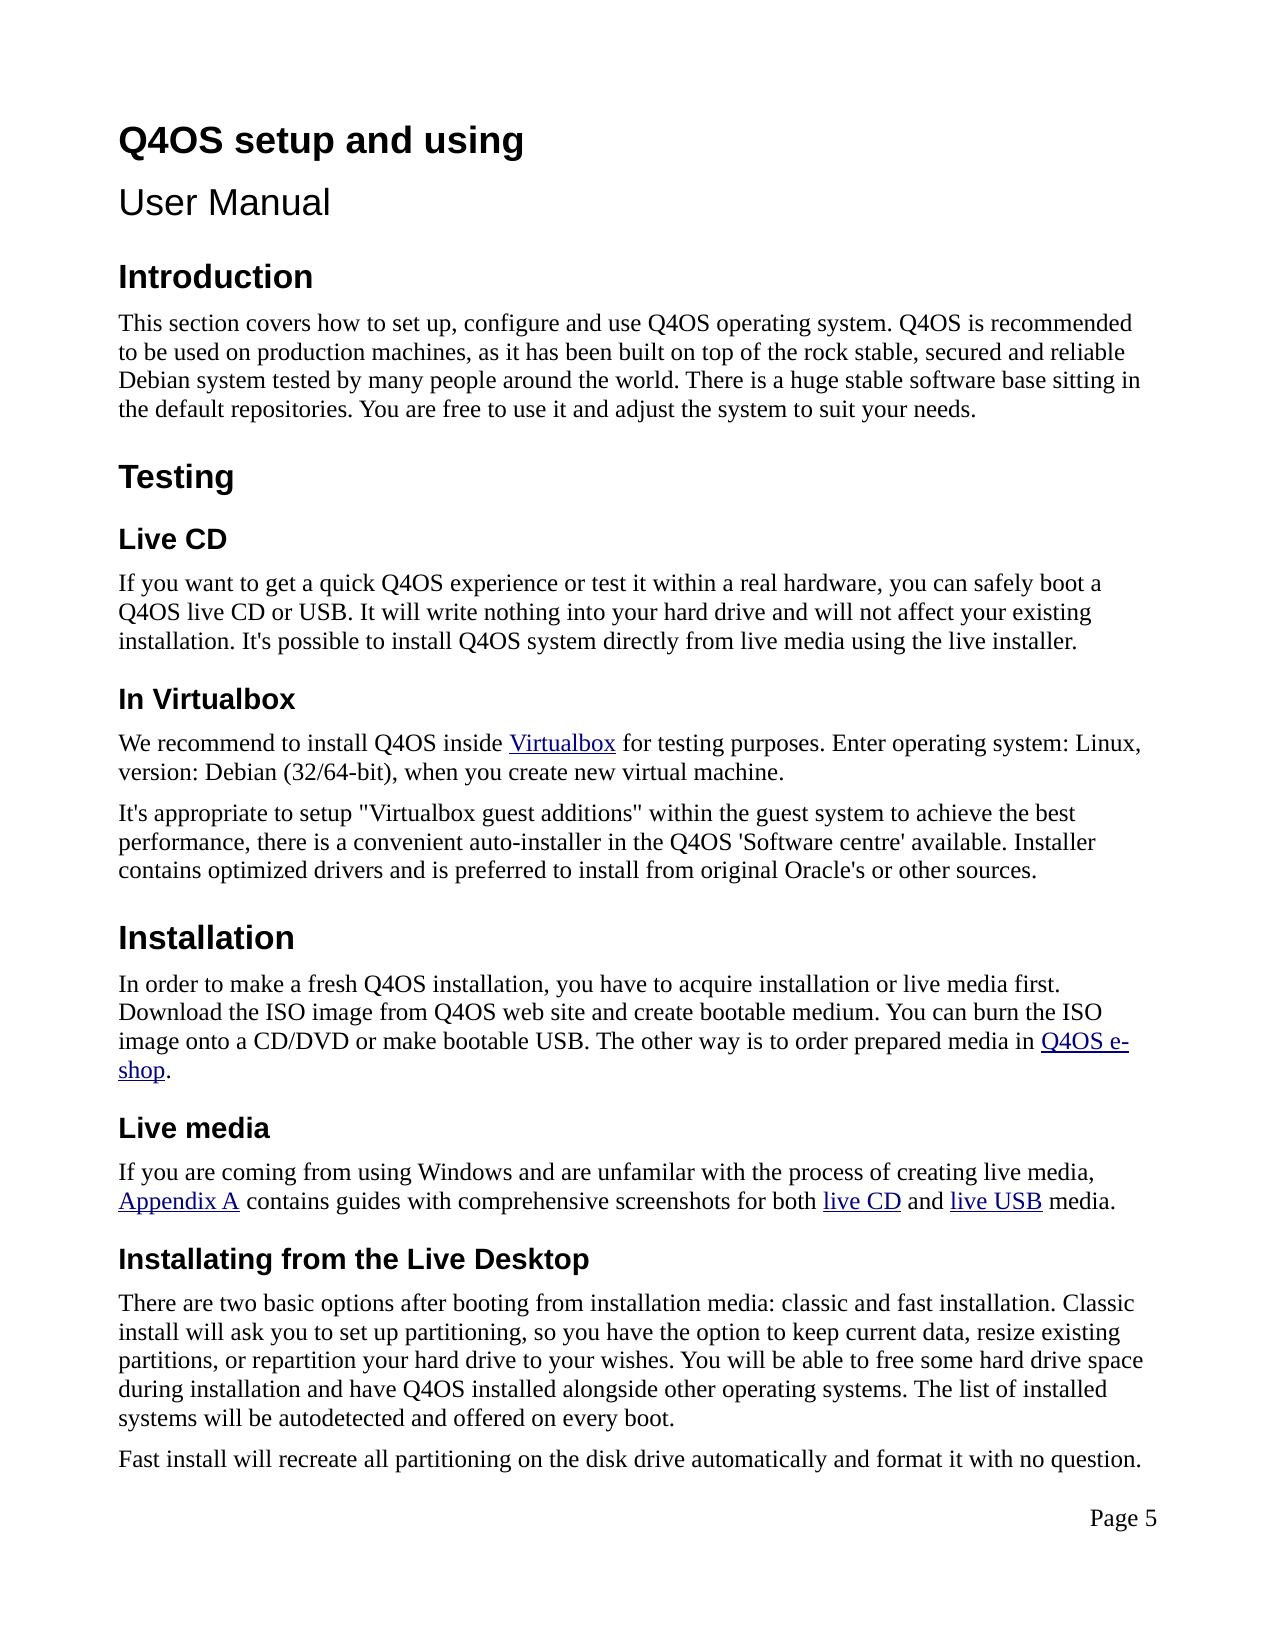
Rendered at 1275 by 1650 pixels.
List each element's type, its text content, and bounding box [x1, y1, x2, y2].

subtitle Installating from the Live Desktop [118, 1242, 1157, 1275]
text If you are coming from using Windows and are unfamilar with the process of creating live media, Appendix A contains guides with comprehensive screenshots for both live CD and live USB media. [118, 1157, 1157, 1214]
subtitle Installation [118, 918, 1157, 956]
subtitle In Virtualbox [118, 682, 1157, 716]
text If you want to get a quick Q4OS experience or test it within a real hardware, you can safely boot a Q4OS live CD or USB. It will write nothing into your hard drive and will not affect your existing installation. It's possible to install Q4OS system directly from live media using the live installer. [118, 568, 1157, 655]
subtitle Q4OS setup and using [118, 118, 1157, 162]
text There are two basic options after booting from installation media: classic and fast installation. Classic install will ask you to set up partitioning, so you have the option to keep current data, resize existing partitions, or repartition your hard drive to your wishes. You will be able to free some hard drive space during installation and have Q4OS installed alongside other operating systems. The list of installed systems will be autodetected and offered on every boot. [118, 1288, 1157, 1432]
subtitle Live media [118, 1111, 1157, 1144]
text In order to make a fresh Q4OS installation, you have to acquire installation or live media first. Download the ISO image from Q4OS web site and create bootable medium. You can burn the ISO image onto a CD/DVD or make bootable USB. The other way is to order prepared media in Q4OS e-shop. [118, 969, 1157, 1084]
subtitle Testing [118, 456, 1157, 495]
text This section covers how to set up, configure and use Q4OS operating system. Q4OS is recommended to be used on production machines, as it has been built on top of the rock stable, secured and reliable Debian system tested by many people around the world. There is a huge stable software base sitting in the default repositories. You are free to use it and adjust the system to suit your needs. [118, 308, 1157, 423]
subtitle User Manual [118, 181, 1157, 224]
text We recommend to install Q4OS inside Virtualbox for testing purposes. Enter operating system: Linux, version: Debian (32/64-bit), when you create new virtual machine. [118, 728, 1157, 786]
subtitle Introduction [118, 257, 1157, 296]
text Fast install will recreate all partitioning on the disk drive automatically and format it with no question. [118, 1444, 1157, 1473]
subtitle Live CD [118, 522, 1157, 556]
text It's appropriate to setup "Virtualbox guest additions" within the guest system to achieve the best performance, there is a convenient auto-installer in the Q4OS 'Software centre' available. Installer contains optimized drivers and is preferred to install from original Oracle's or other sources. [118, 798, 1157, 884]
